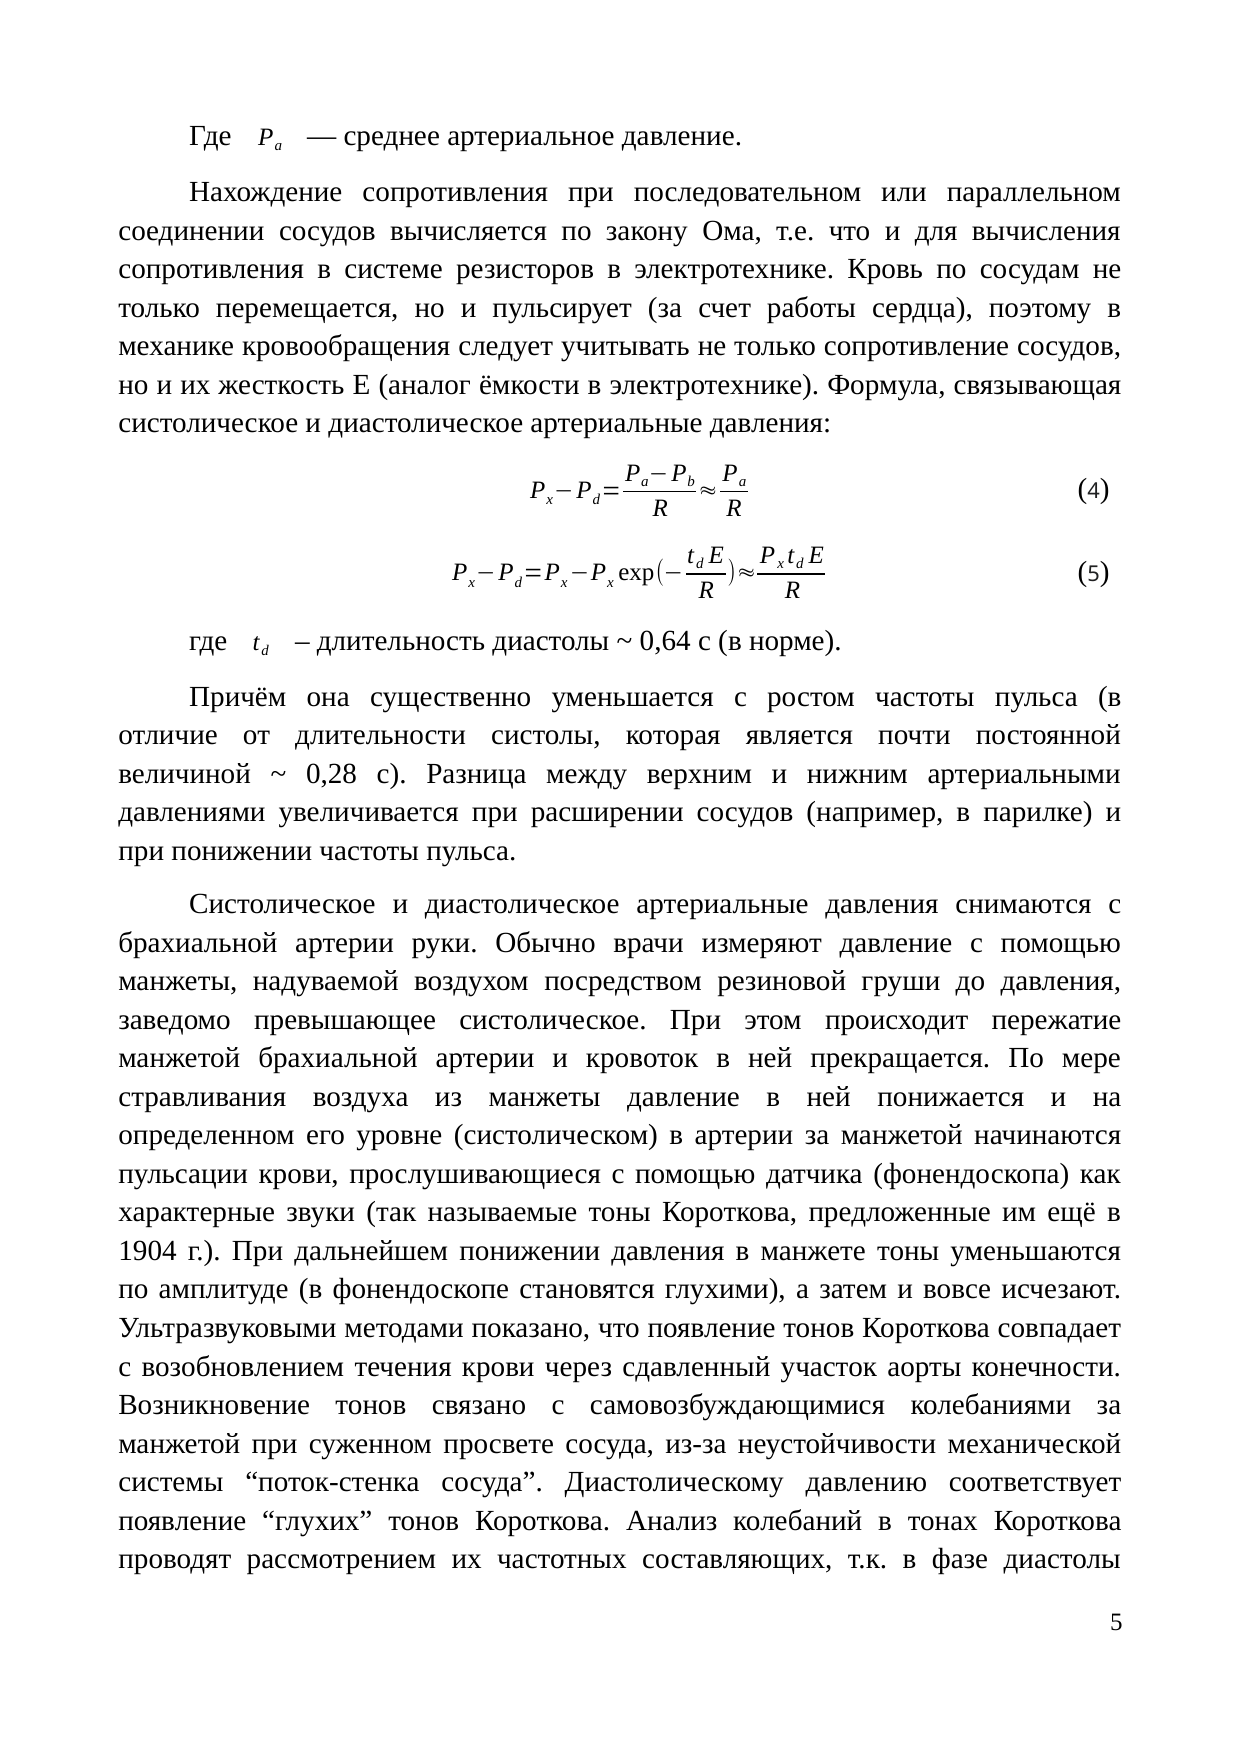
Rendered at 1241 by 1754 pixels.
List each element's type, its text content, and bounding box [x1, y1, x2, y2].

text Где — среднее артериальное давление. [118, 118, 1122, 154]
text (5) [118, 541, 1122, 603]
text Систолическое и диастолическое артериальные давления снимаются с брахиальной артерии руки. Обычно врачи измеряют давление с помощью манжеты, надуваемой воздухом посредством резиновой груши до давления, заведомо превышающее систолическое. При этом происходит пережатие манжетой брахиальной артерии и кровоток в ней прекращается. По мере стравливания воздуха из манжеты давление в ней понижается и на определенном его уровне (систолическом) в артерии за манжетой начинаются пульсации крови, прослушивающиеся с помощью датчика (фонендоскопа) как характерные звуки (так называемые тоны Короткова, предложенные им ещё в 1904 г.). При дальнейшем понижении давления в манжете тоны уменьшаются по амплитуде (в фонендоскопе становятся глухими), а затем и вовсе исчезают. Ультразвуковыми методами показано, что появление тонов Короткова совпадает с возобновлением течения крови через сдавленный участок аорты конечности. Возникновение тонов связано с самовозбуждающимися колебаниями за манжетой при суженном просвете сосуда, из-за неустойчивости механической системы “поток-стенка сосуда”. Диастолическому давлению соответствует появление “глухих” тонов Короткова. Анализ колебаний в тонах Короткова проводят рассмотрением их частотных составляющих, т.к. в фазе диастолы [118, 886, 1122, 1575]
text (4) [118, 458, 1122, 521]
text Нахождение сопротивления при последовательном или параллельном соединении сосудов вычисляется по закону Ома, т.е. что и для вычисления сопротивления в системе резисторов в электротехнике. Кровь по сосудам не только перемещается, но и пульсирует (за счет работы сердца), поэтому в механике кровообращения следует учитывать не только сопротивление сосудов, но и их жесткость E (аналог ёмкости в электротехнике). Формула, связывающая систолическое и диастолическое артериальные давления: [118, 174, 1122, 439]
text где – длительность диастолы ~ 0,64 с (в норме). [118, 623, 1122, 659]
text Причём она существенно уменьшается с ростом частоты пульса (в отличие от длительности систолы, которая является почти постоянной величиной ~ 0,28 с). Разница между верхним и нижним артериальными давлениями увеличивается при расширении сосудов (например, в парилке) и при понижении частоты пульса. [118, 679, 1122, 867]
